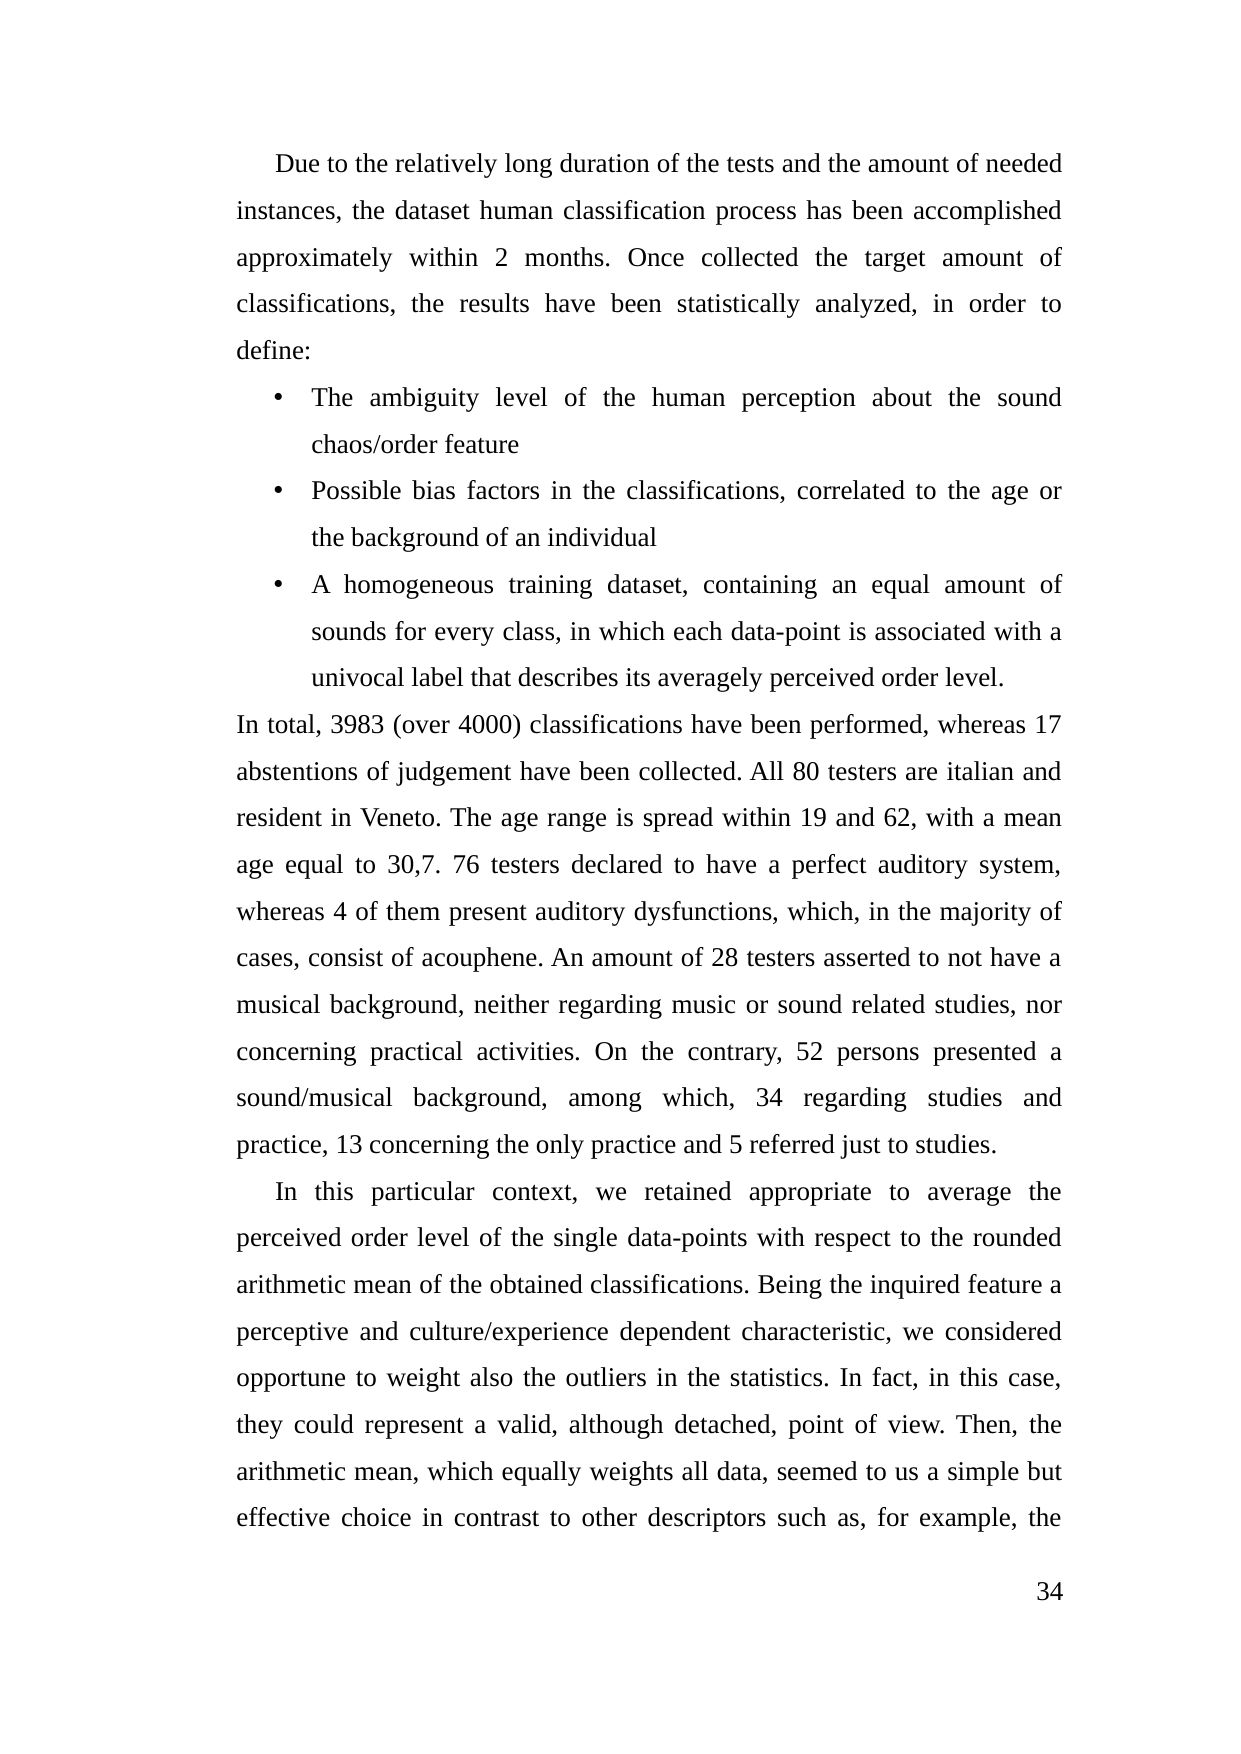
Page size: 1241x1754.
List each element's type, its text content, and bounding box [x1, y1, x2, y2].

text In this particular context, we retained appropriate to average the perceived order level of the single data-points with respect to the rounded arithmetic mean of the obtained classifications. Being the inquired feature a perceptive and culture/experience dependent characteristic, we considered opportune to weight also the outliers in the statistics. In fact, in this case, they could represent a valid, although detached, point of view. Then, the arithmetic mean, which equally weights all data, seemed to us a simple but effective choice in contrast to other descriptors such as, for example, the [236, 1174, 1063, 1532]
list The ambiguity level of the human perception about the sound chaos/order feature [274, 381, 1063, 459]
text In total, 3983 (over 4000) classifications have been performed, whereas 17 abstentions of judgement have been collected. All 80 testers are italian and resident in Veneto. The age range is spread within 19 and 62, with a mean age equal to 30,7. 76 testers declared to have a perfect auditory system, whereas 4 of them present auditory dysfunctions, which, in the majority of cases, consist of acouphene. An amount of 28 testers asserted to not have a musical background, neither regarding music or sound related studies, nor concerning practical activities. On the contrary, 52 persons presented a sound/musical background, among which, 34 regarding studies and practice, 13 concerning the only practice and 5 referred just to studies. [236, 708, 1063, 1159]
text Due to the relatively long duration of the tests and the amount of needed instances, the dataset human classification process has been accomplished approximately within 2 months. Once collected the target amount of classifications, the results have been statistically analyzed, in order to define: [236, 148, 1063, 365]
list A homogeneous training dataset, containing an equal amount of sounds for every class, in which each data-point is associated with a univocal label that describes its averagely perceived order level. [274, 568, 1063, 692]
list Possible bias factors in the classifications, correlated to the age or the background of an individual [274, 474, 1063, 552]
